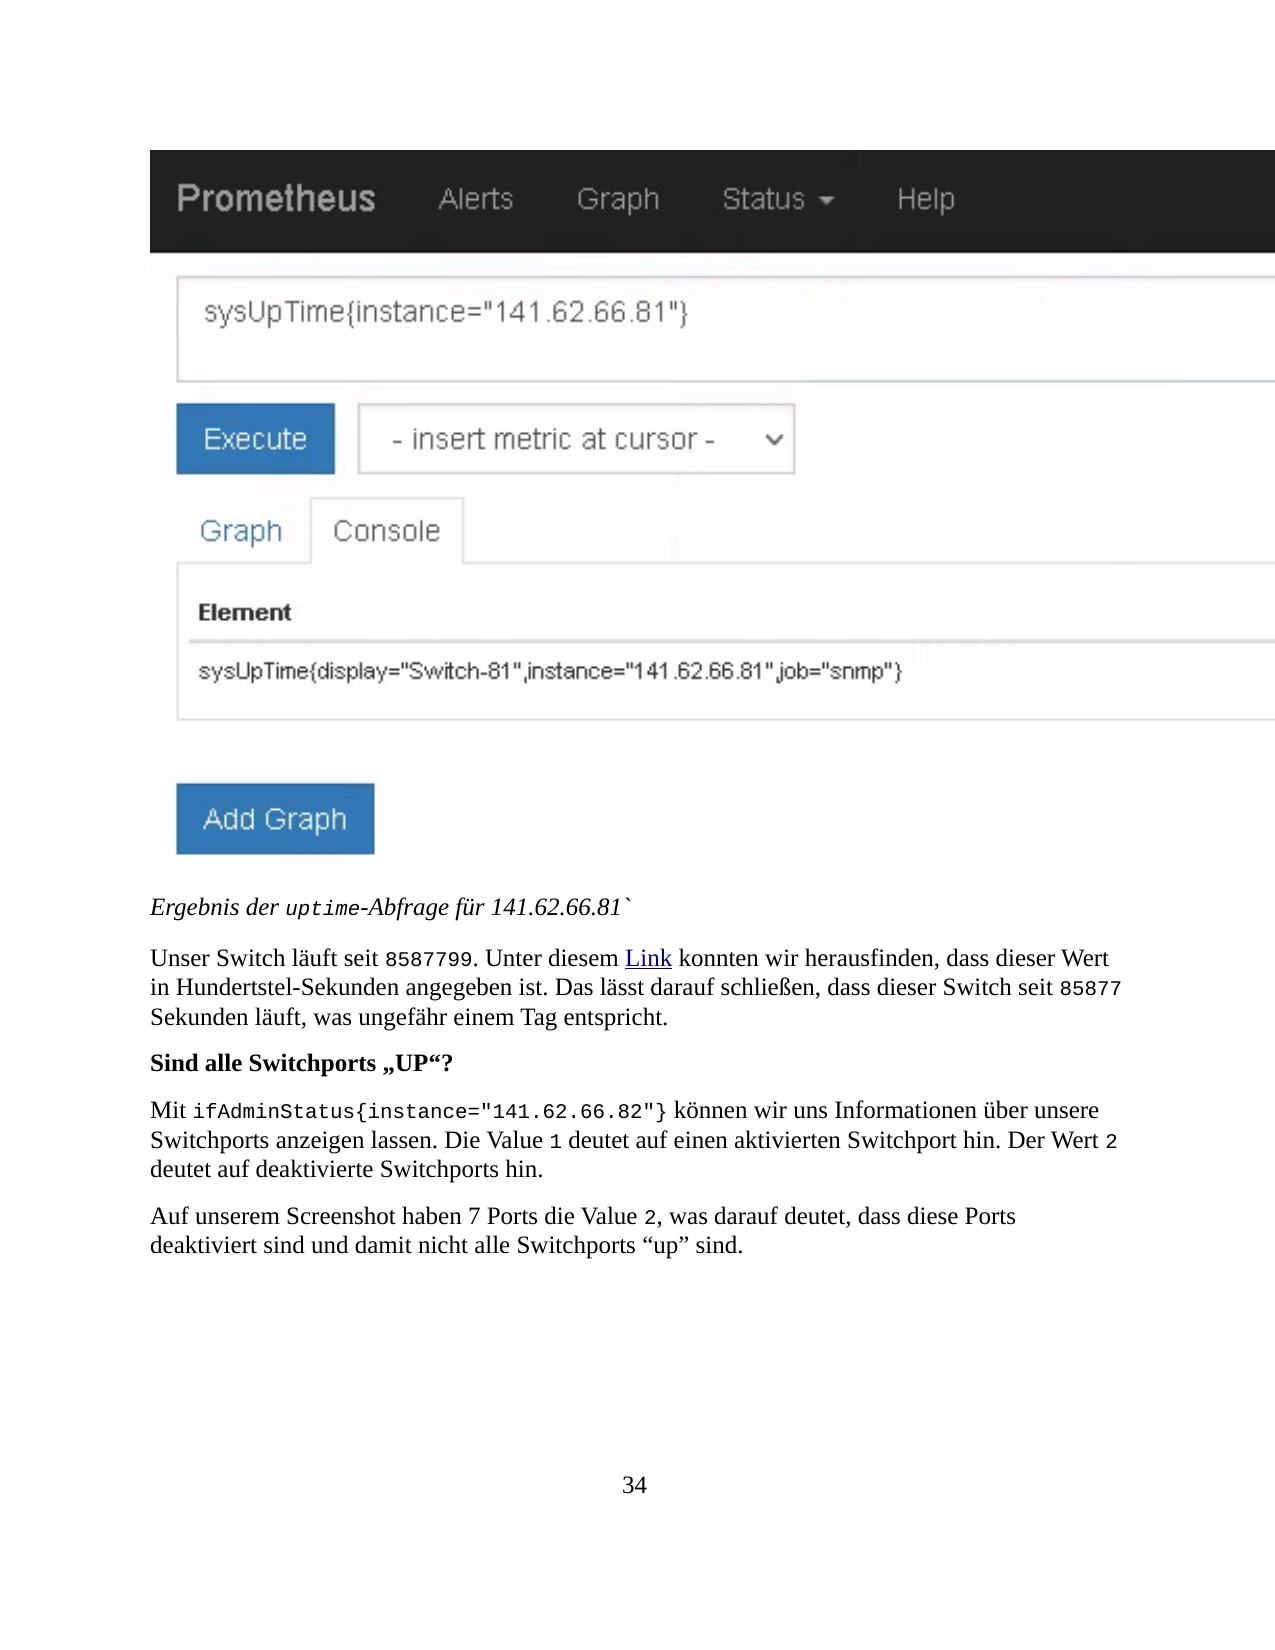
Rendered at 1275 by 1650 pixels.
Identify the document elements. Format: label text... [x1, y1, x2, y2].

text Unser Switch läuft seit 8587799. Unter diesem Link konnten wir herausfinden, dass dieser Wert in Hundertstel-Sekunden angegeben ist. Das lässt darauf schließen, dass dieser Switch seit 85877 Sekunden läuft, was ungefähr einem Tag entspricht. [150, 943, 1125, 1031]
text Auf unserem Screenshot haben 7 Ports die Value 2, was darauf deutet, dass diese Ports deaktiviert sind und damit nicht alle Switchports “up” sind. [150, 1201, 1125, 1259]
text Ergebnis der uptime-Abfrage für 141.62.66.81` [150, 892, 1125, 921]
text Mit ifAdminStatus{instance="141.62.66.82"} können wir uns Informationen über unsere Switchports anzeigen lassen. Die Value 1 deutet auf einen aktivierten Switchport hin. Der Wert 2 deutet auf deaktivierte Switchports hin. [150, 1095, 1125, 1183]
text Sind alle Switchports „UP“? [150, 1048, 1125, 1077]
picture [150, 150, 1275, 880]
